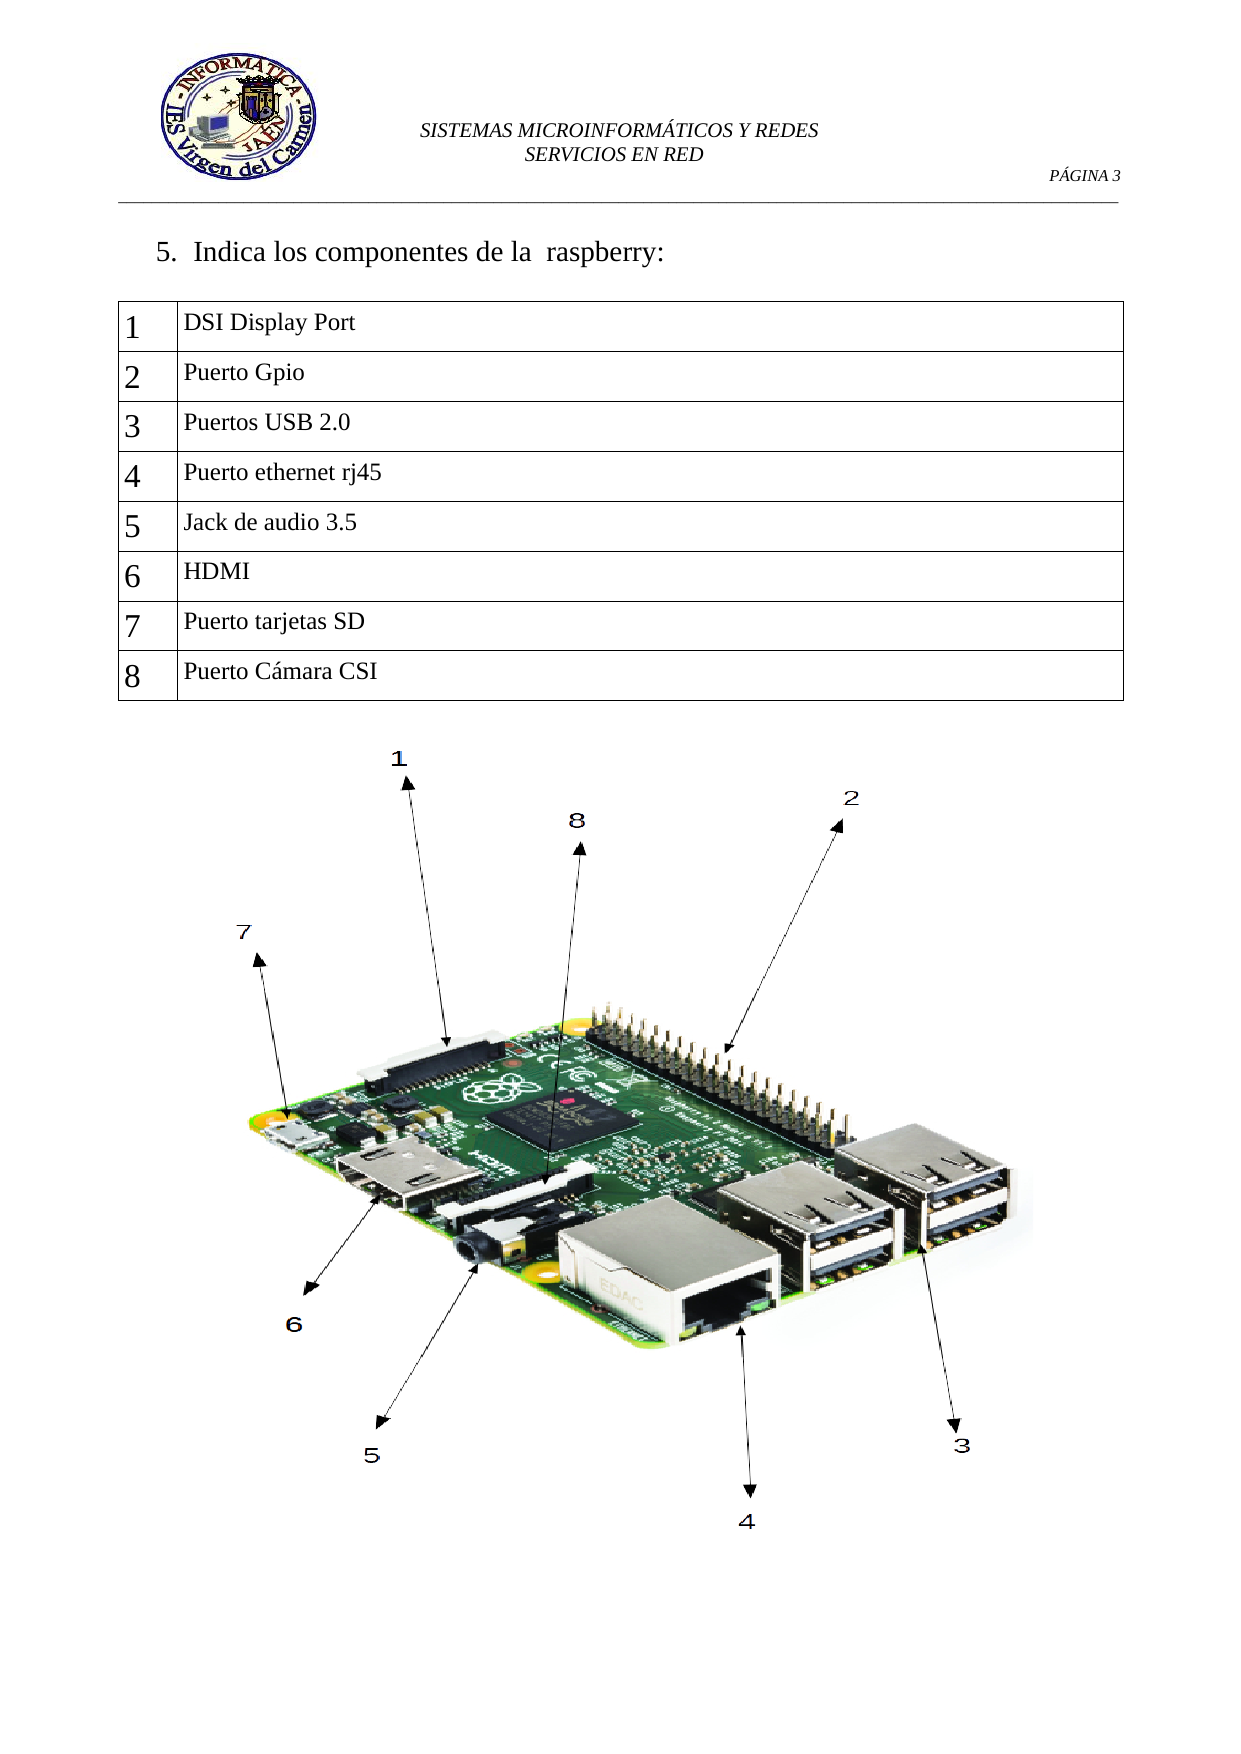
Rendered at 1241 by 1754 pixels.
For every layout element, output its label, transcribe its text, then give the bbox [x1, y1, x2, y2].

picture [161, 43, 319, 182]
table_cell Jack de audio 3.5 [178, 502, 1123, 551]
picture [129, 716, 1106, 1623]
table_cell 7 [119, 602, 177, 650]
list Indica los componentes de la raspberry: [156, 234, 1122, 268]
table_cell 2 [119, 352, 177, 401]
table_cell 8 [119, 651, 177, 700]
table_cell HDMI [178, 552, 1123, 601]
table_cell Puertos USB 2.0 [178, 402, 1123, 451]
table_cell 6 [119, 552, 177, 601]
table_cell Puerto Cámara CSI [178, 651, 1123, 700]
table_header DSI Display Port [178, 302, 1123, 351]
table_cell Puerto Gpio [178, 352, 1123, 401]
table_header 1 [119, 302, 177, 351]
table_cell 5 [119, 502, 177, 551]
table_cell Puerto tarjetas SD [178, 602, 1123, 650]
table_cell 3 [119, 402, 177, 451]
table_cell 4 [119, 452, 177, 501]
table_cell Puerto ethernet rj45 [178, 452, 1123, 501]
